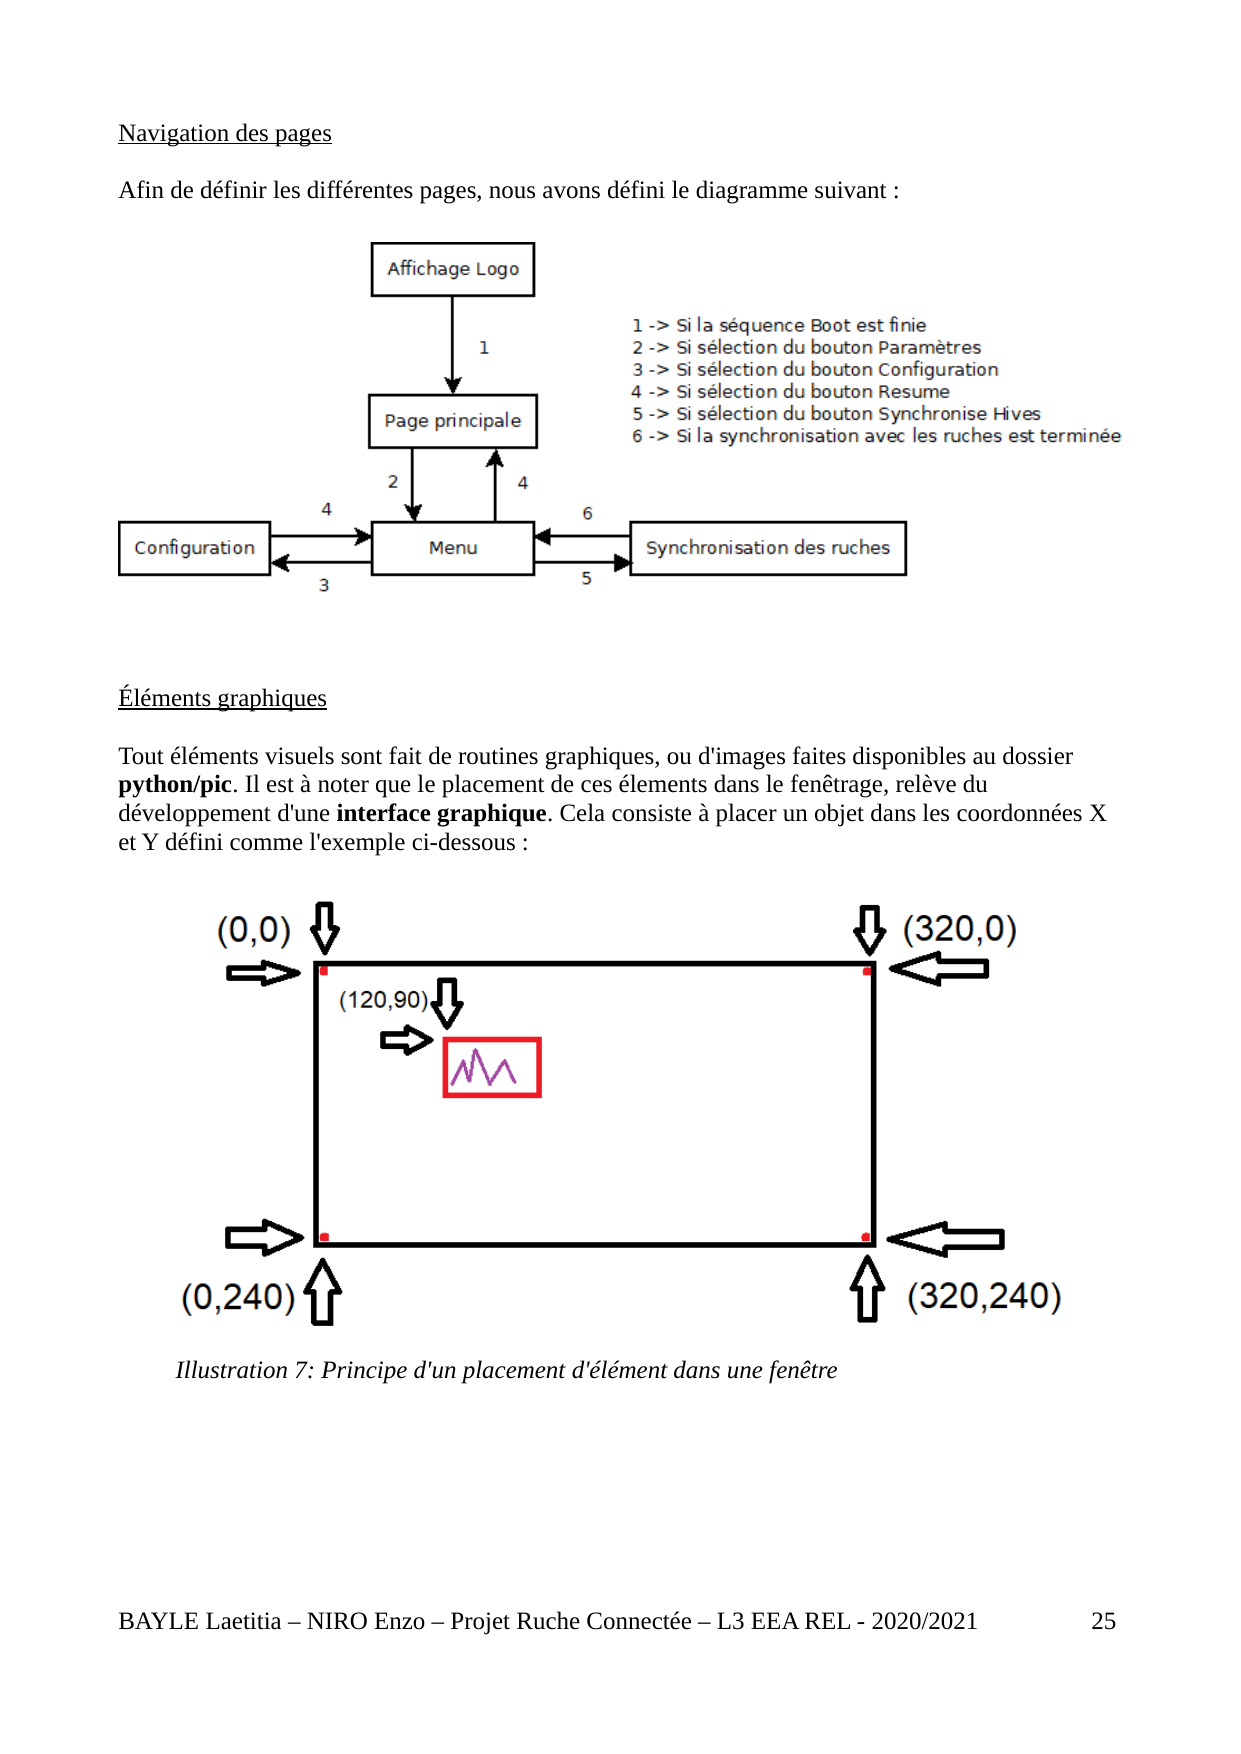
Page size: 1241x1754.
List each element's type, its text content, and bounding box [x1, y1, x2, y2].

picture [118, 242, 1123, 597]
picture [175, 895, 1065, 1355]
text Tout éléments visuels sont fait de routines graphiques, ou d'images faites disponibles au dossier python/pic. Il est à noter que le placement de ces élements dans le fenêtrage, relève du développement d'une interface graphique. Cela consiste à placer un objet dans les coordonnées X et Y défini comme l'exemple ci-dessous : [118, 741, 1122, 856]
text Éléments graphiques [118, 683, 1122, 712]
text Afin de définir les différentes pages, nous avons défini le diagramme suivant : [118, 176, 1122, 204]
text Navigation des pages [118, 118, 1122, 147]
text Illustration 7: Principe d'un placement d'élément dans une fenêtre [175, 1355, 1065, 1383]
